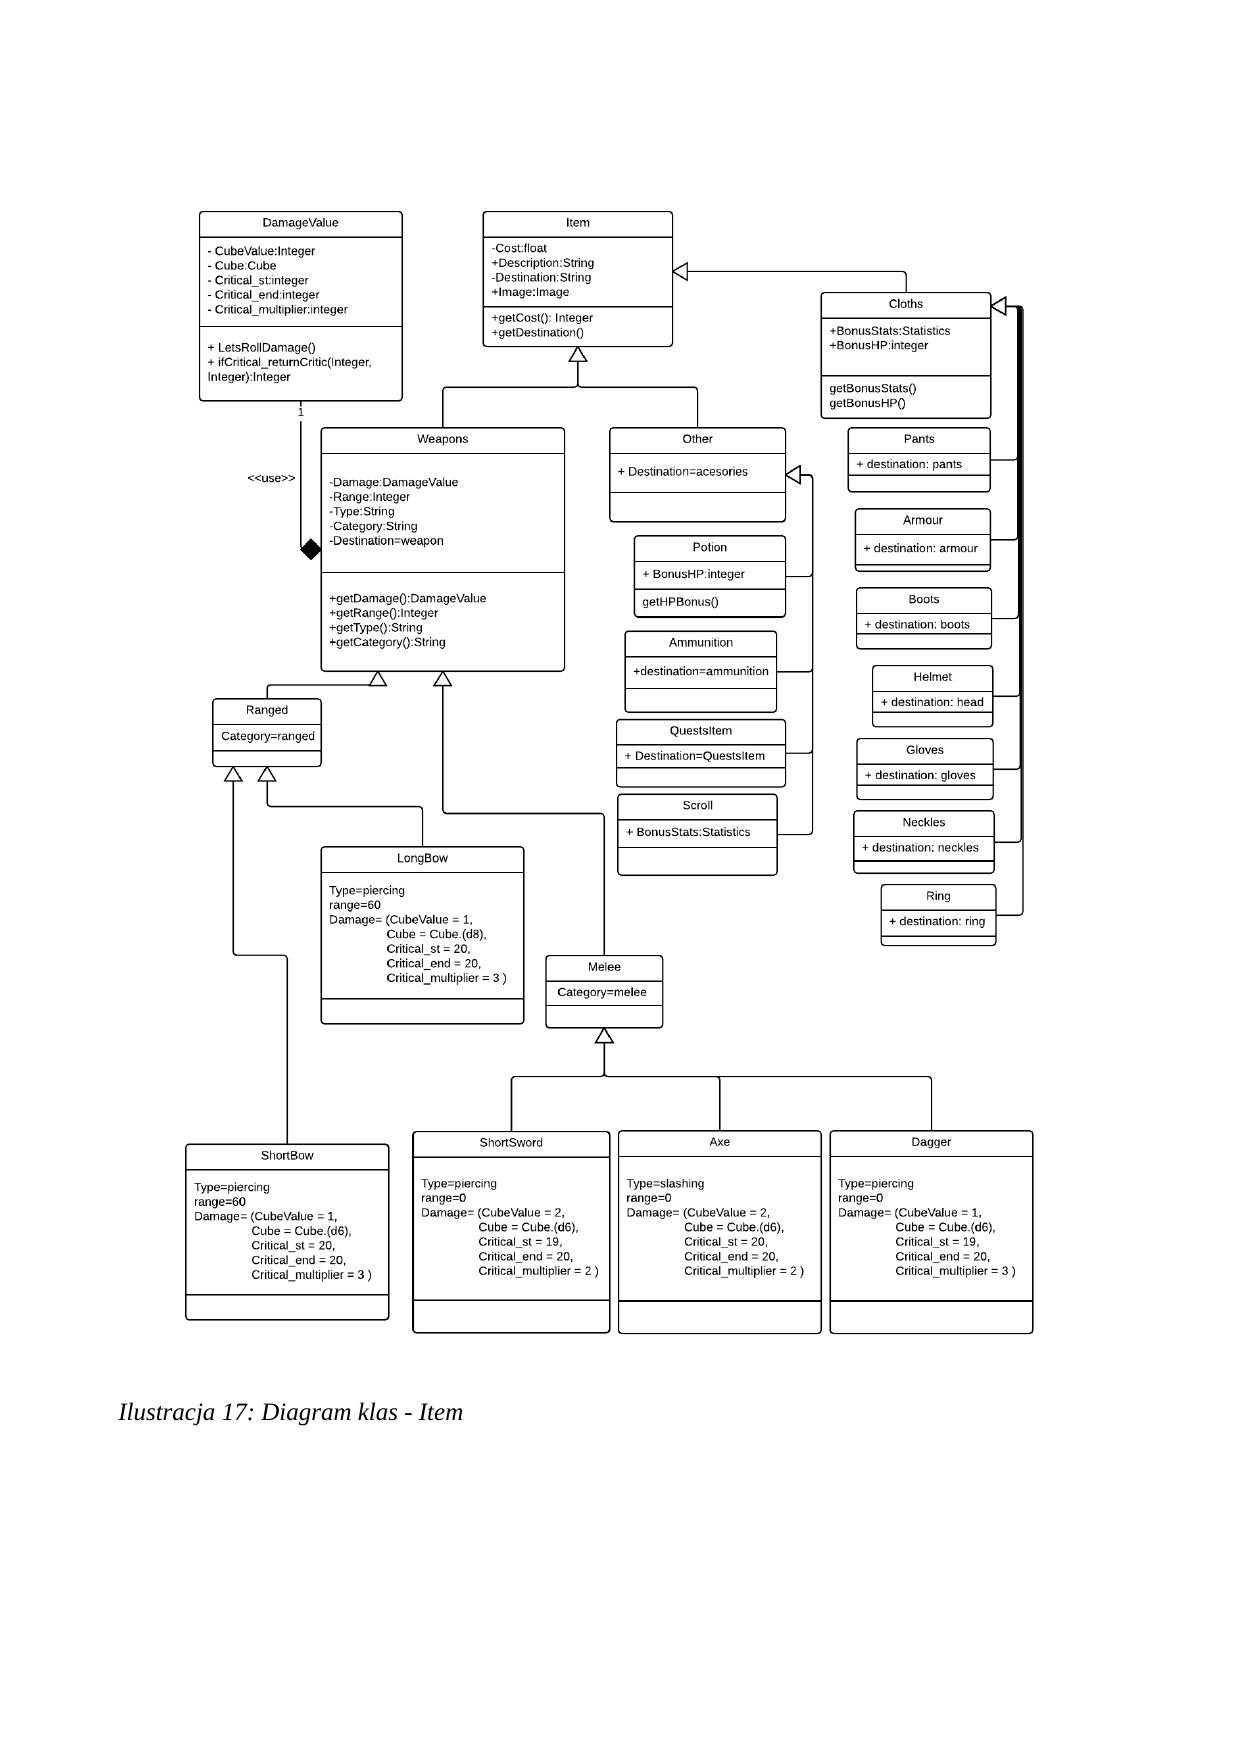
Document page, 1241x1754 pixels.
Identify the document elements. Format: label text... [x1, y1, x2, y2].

text Ilustracja 17: Diagram klas - Item [118, 1398, 1122, 1426]
picture [118, 130, 1123, 1398]
